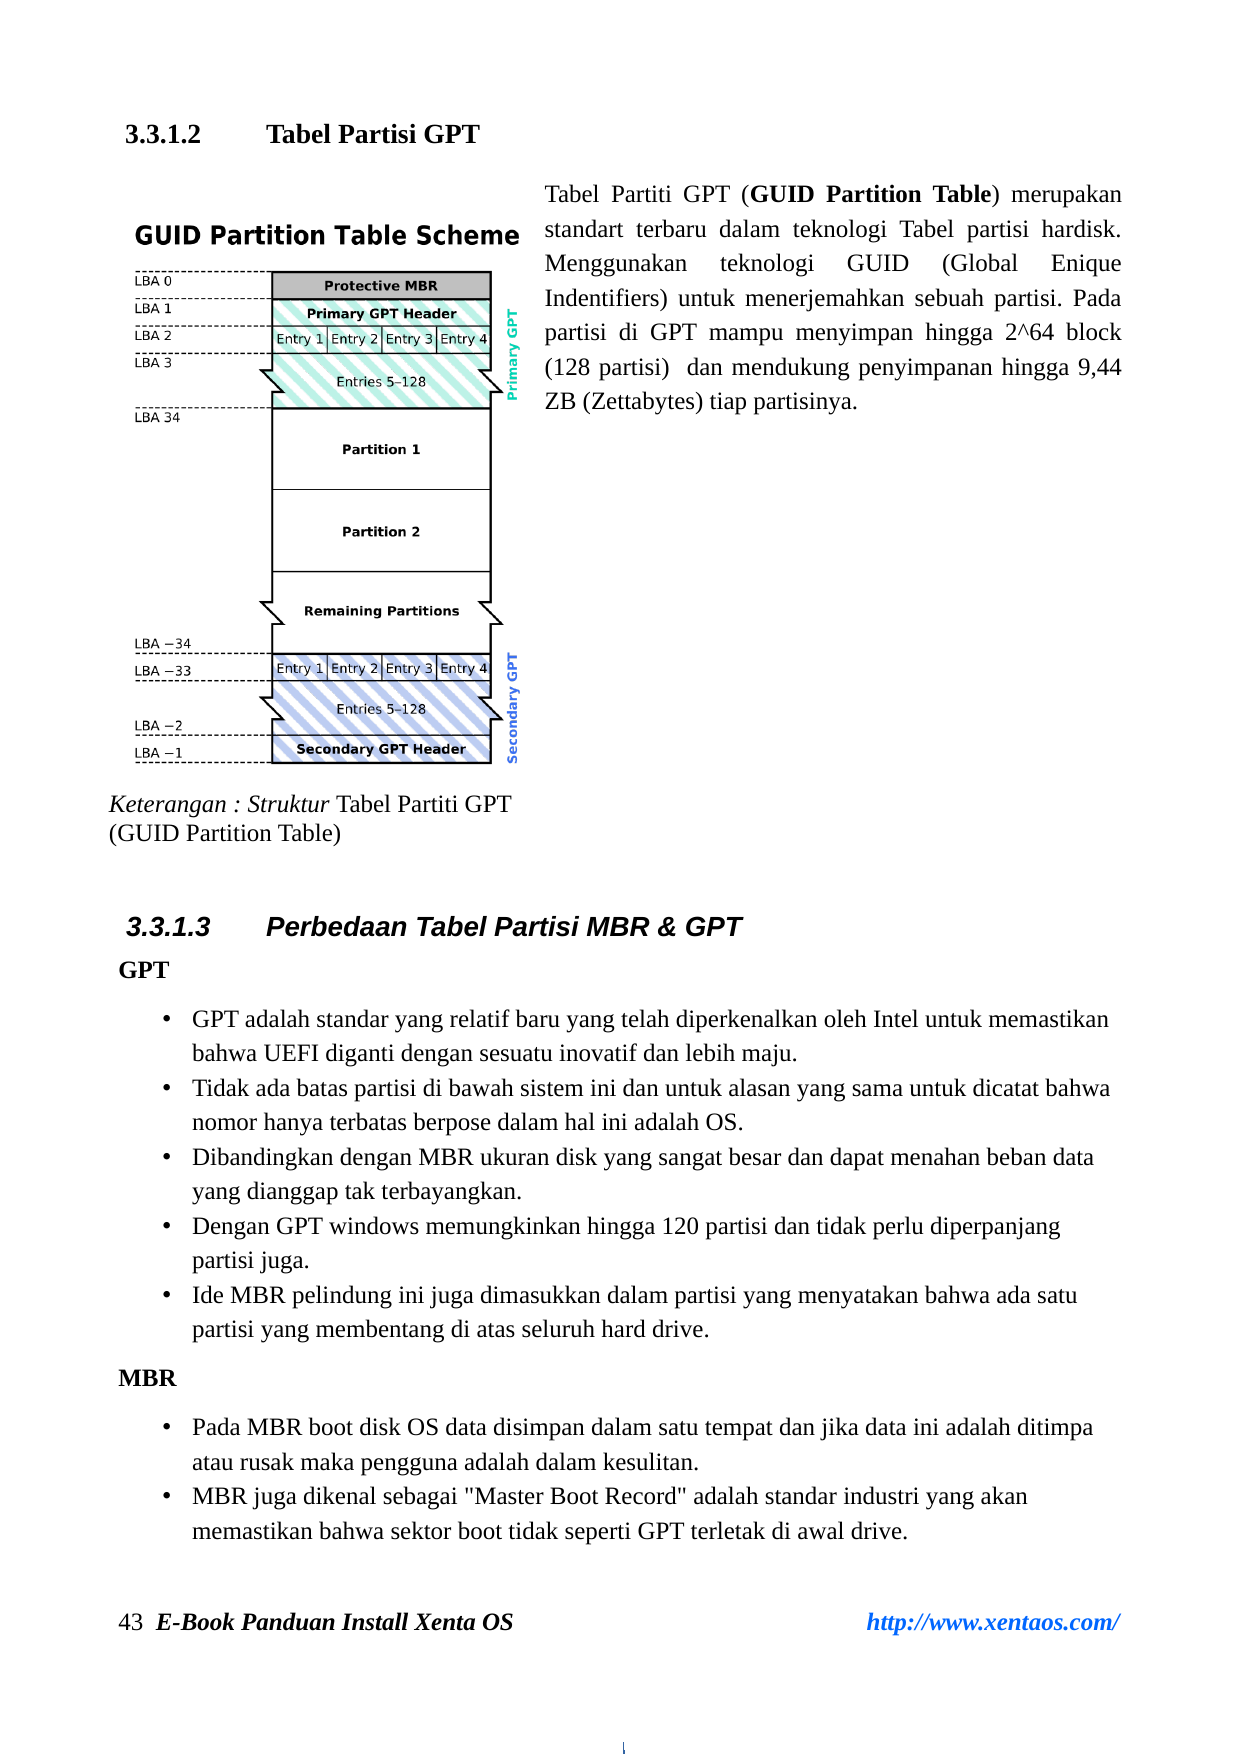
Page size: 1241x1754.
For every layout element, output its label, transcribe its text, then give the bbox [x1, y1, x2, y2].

text Tabel Partiti GPT (GUID Partition Table) merupakan standart terbaru dalam teknologi Tabel partisi hardisk. Menggunakan teknologi GUID (Global Enique Indentifiers) untuk menerjemahkan sebuah partisi. Pada partisi di GPT mampu menyimpan hingga 2^64 block (128 partisi) dan mendukung penyimpanan hingga 9,44 ZB (Zettabytes) tiap partisinya. [109, 178, 1122, 415]
picture [108, 190, 545, 790]
list Tidak ada batas partisi di bawah sistem ini dan untuk alasan yang sama untuk dicatat bahwa nomor hanya terbatas berpose dalam hal ini adalah OS. [162, 1073, 1122, 1136]
list Dengan GPT windows memungkinkan hingga 120 partisi dan tidak perlu diperpanjang partisi juga. [162, 1211, 1122, 1274]
list MBR juga dikenal sebagai "Master Boot Record" adalah standar industri yang akan memastikan bahwa sektor boot tidak seperti GPT terletak di awal drive. [162, 1481, 1122, 1544]
subtitle Perbedaan Tabel Partisi MBR & GPT [118, 911, 1122, 942]
list Ide MBR pelindung ini juga dimasukkan dalam partisi yang menyatakan bahwa ada satu partisi yang membentang di atas seluruh hard drive. [162, 1280, 1122, 1343]
subtitle Tabel Partisi GPT [118, 118, 1122, 150]
text Keterangan : Struktur Tabel Partiti GPT (GUID Partition Table) [109, 790, 544, 847]
text MBR [118, 1363, 1122, 1392]
list Pada MBR boot disk OS data disimpan dalam satu tempat dan jika data ini adalah ditimpa atau rusak maka pengguna adalah dalam kesulitan. [162, 1412, 1122, 1476]
list Dibandingkan dengan MBR ukuran disk yang sangat besar dan dapat menahan beban data yang dianggap tak terbayangkan. [162, 1142, 1122, 1205]
list GPT adalah standar yang relatif baru yang telah diperkenalkan oleh Intel untuk memastikan bahwa UEFI diganti dengan sesuatu inovatif dan lebih maju. [162, 1004, 1122, 1067]
text GPT [118, 955, 1122, 984]
